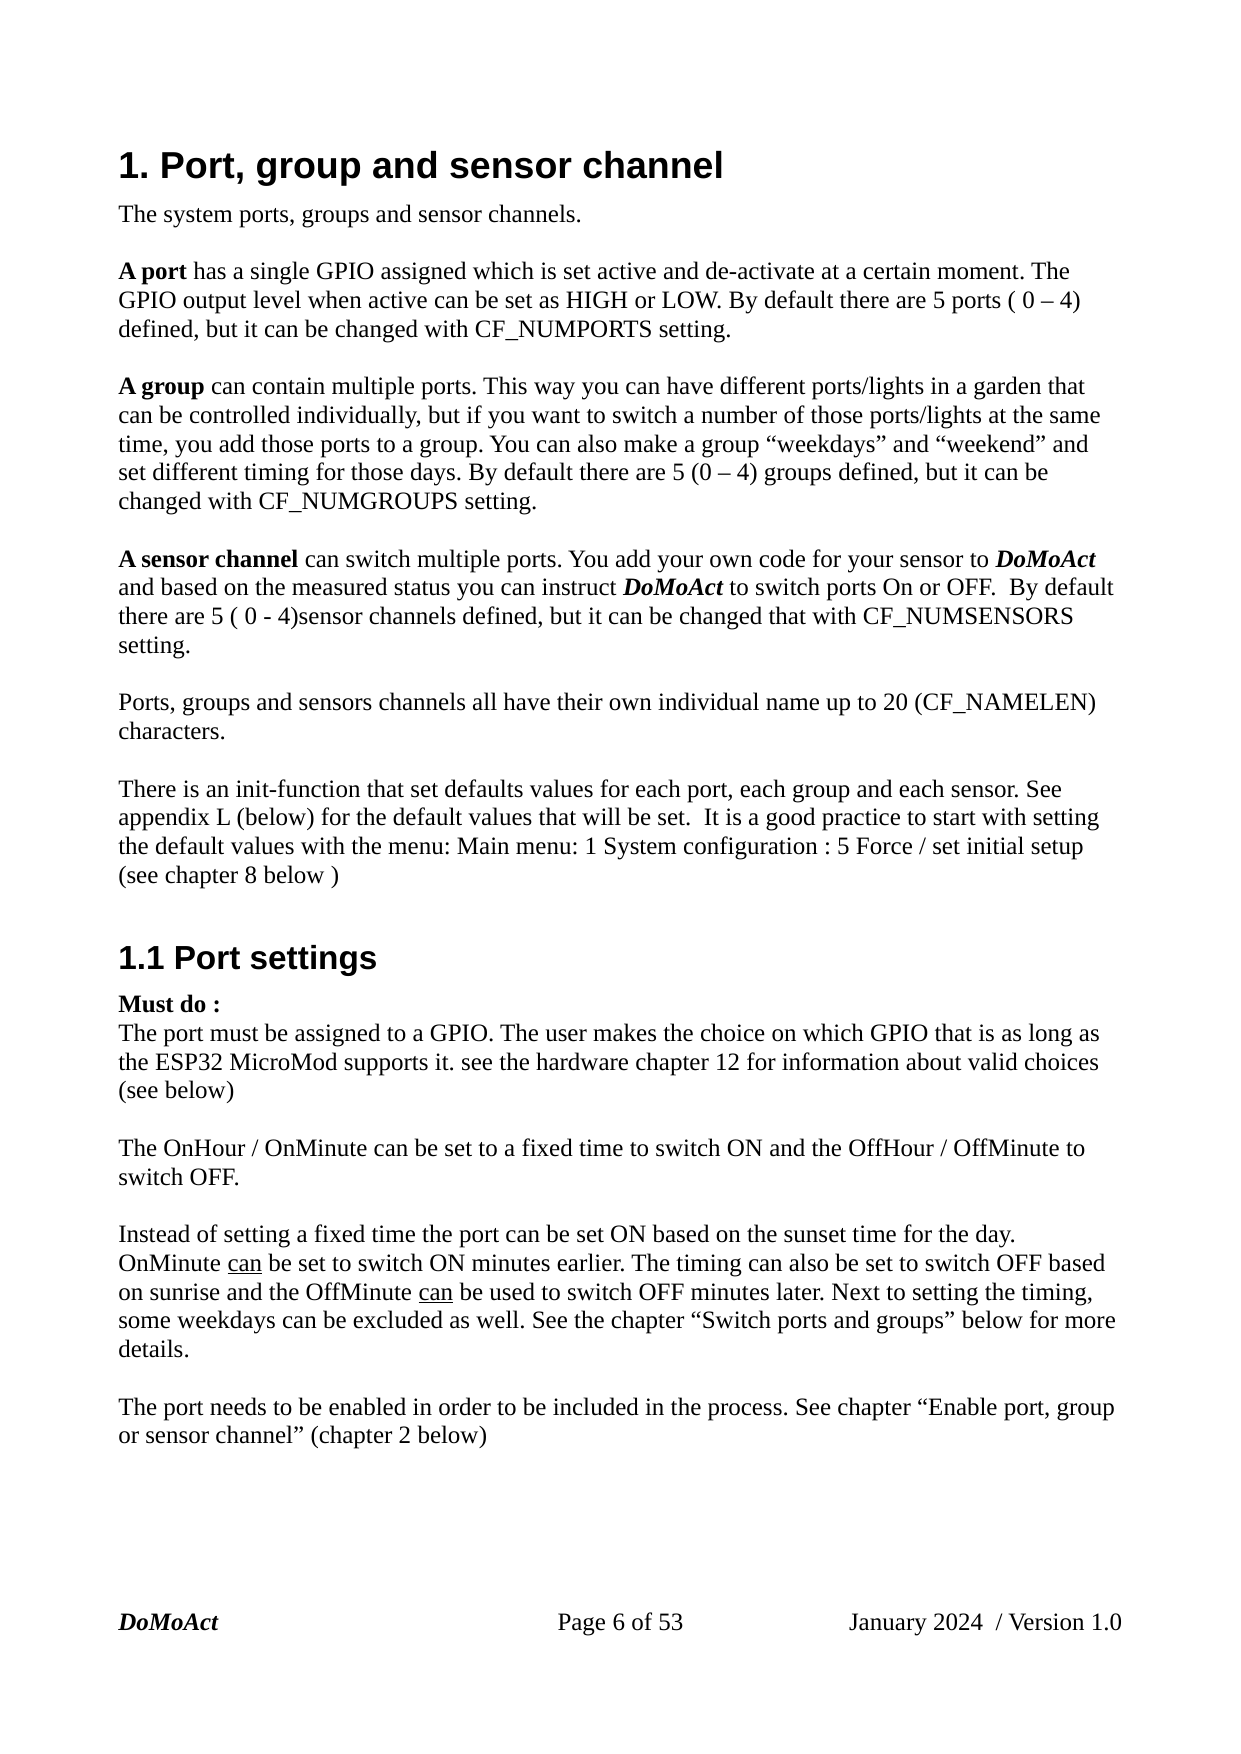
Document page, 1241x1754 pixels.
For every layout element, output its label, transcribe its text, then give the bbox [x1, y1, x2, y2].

text The system ports, groups and sensor channels. [118, 199, 1122, 227]
text A sensor channel can switch multiple ports. You add your own code for your sensor to DoMoAct and based on the measured status you can instruct DoMoAct to switch ports On or OFF. By default there are 5 ( 0 - 4)sensor channels defined, but it can be changed that with CF_NUMSENSORS setting. [118, 544, 1122, 659]
text Instead of setting a fixed time the port can be set ON based on the sunset time for the day. OnMinute can be set to switch ON minutes earlier. The timing can also be set to switch OFF based on sunrise and the OffMinute can be used to switch OFF minutes later. Next to setting the timing, some weekdays can be excluded as well. See the chapter “Switch ports and groups” below for more details. [118, 1219, 1122, 1363]
text The OnHour / OnMinute can be set to a fixed time to switch ON and the OffHour / OffMinute to switch OFF. [118, 1133, 1122, 1191]
text Ports, groups and sensors channels all have their own individual name up to 20 (CF_NAMELEN) characters. [118, 687, 1122, 745]
text A group can contain multiple ports. This way you can have different ports/lights in a garden that can be controlled individually, but if you want to switch a number of those ports/lights at the same time, you add those ports to a group. You can also make a group “weekdays” and “weekend” and set different timing for those days. By default there are 5 (0 – 4) groups defined, but it can be changed with CF_NUMGROUPS setting. [118, 371, 1122, 515]
text Must do : [118, 989, 1122, 1018]
text There is an init-function that set defaults values for each port, each group and each sensor. See appendix L (below) for the default values that will be set. It is a good practice to start with setting the default values with the menu: Main menu: 1 System configuration : 5 Force / set initial setup (see chapter 8 below ) [118, 774, 1122, 889]
subtitle 1. Port, group and sensor channel [118, 143, 1122, 186]
text A port has a single GPIO assigned which is set active and de-activate at a certain moment. The GPIO output level when active can be set as HIGH or LOW. By default there are 5 ports ( 0 – 4) defined, but it can be changed with CF_NUMPORTS setting. [118, 256, 1122, 342]
text The port must be assigned to a GPIO. The user makes the choice on which GPIO that is as long as the ESP32 MicroMod supports it. see the hardware chapter 12 for information about valid choices (see below) [118, 1018, 1122, 1104]
text The port needs to be enabled in order to be included in the process. See chapter “Enable port, group or sensor channel” (chapter 2 below) [118, 1392, 1122, 1449]
subtitle 1.1 Port settings [118, 938, 1122, 977]
